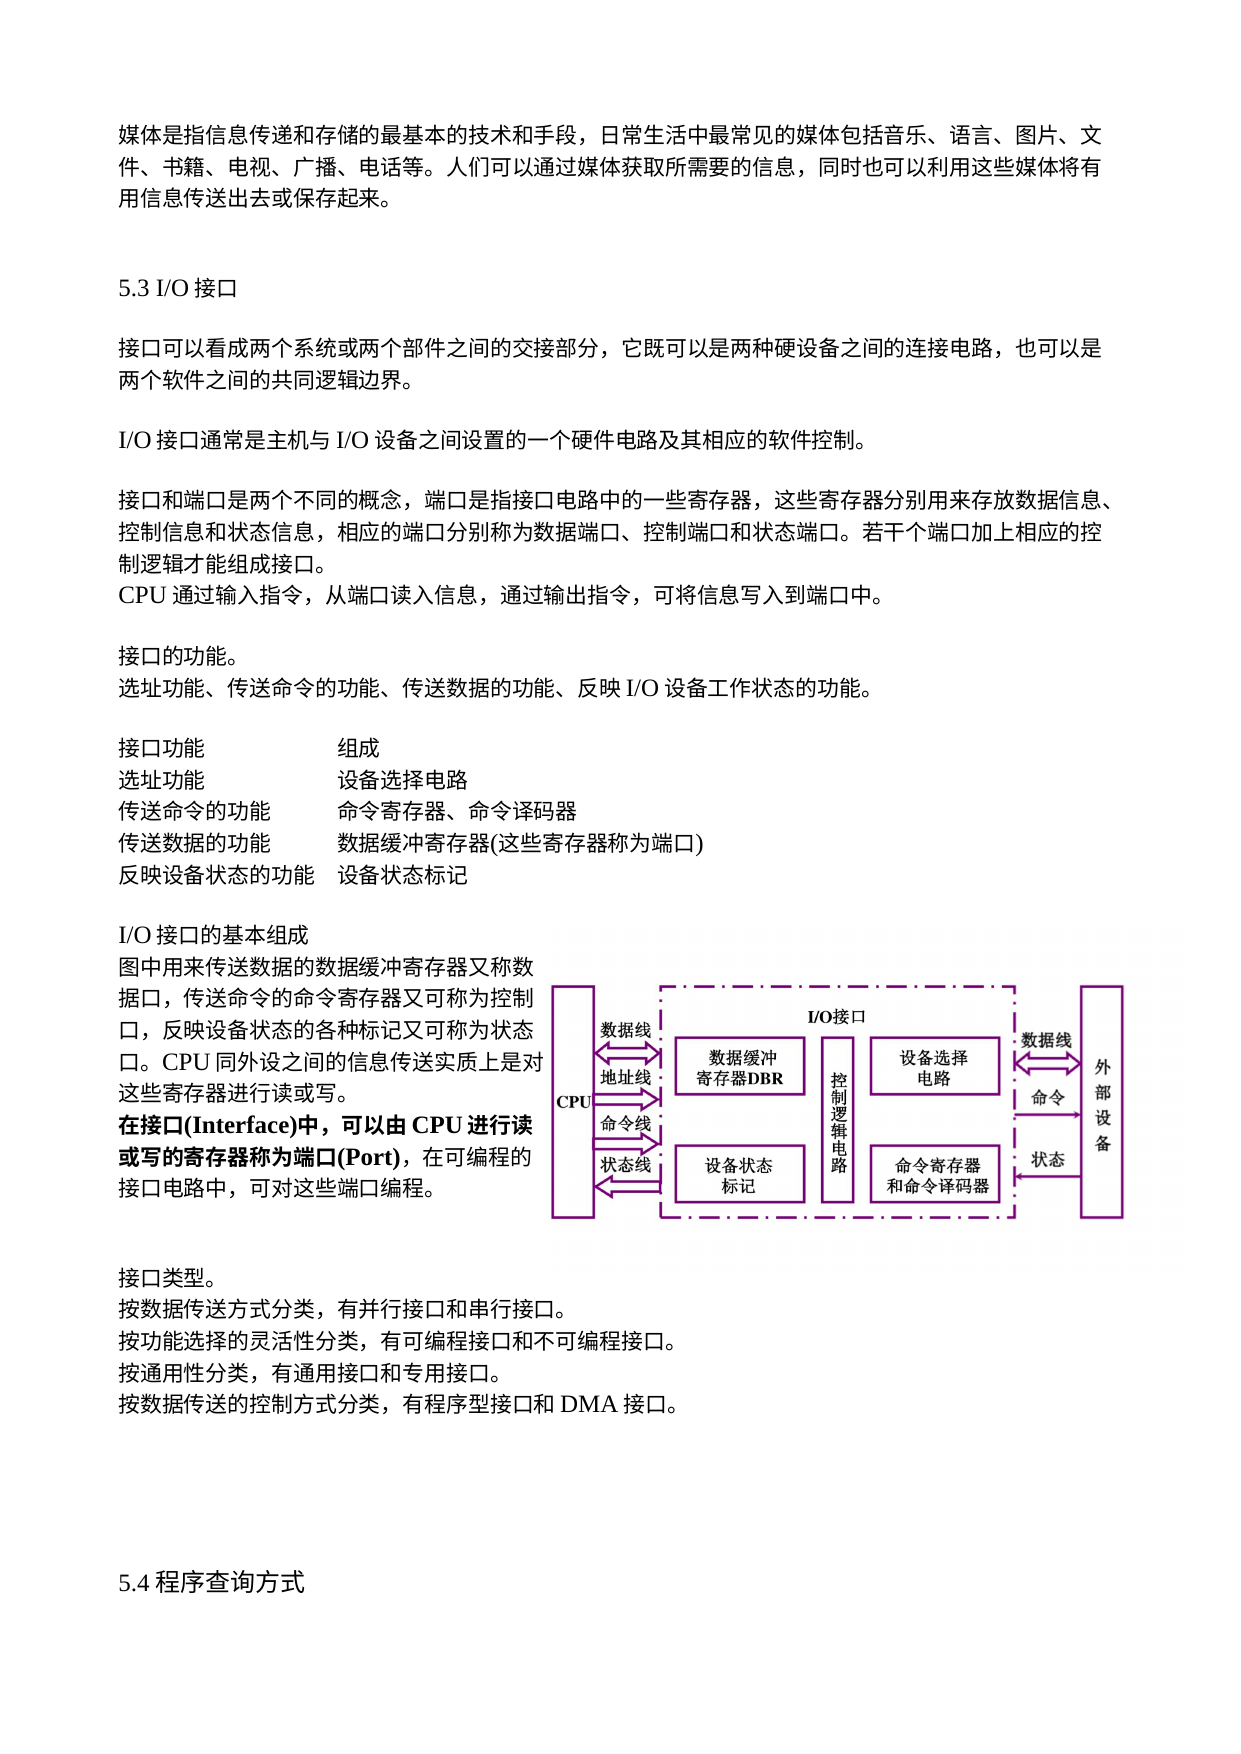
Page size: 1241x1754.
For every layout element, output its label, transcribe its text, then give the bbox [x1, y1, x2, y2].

text 5.4 程序查询方式 [118, 1563, 1122, 1599]
text 反映设备状态的功能 设备状态标记 [118, 858, 1122, 889]
text 媒体是指信息传递和存储的最基本的技术和手段，日常生活中最常见的媒体包括音乐、语言、图片、文件、书籍、电视、广播、电话等。人们可以通过媒体获取所需要的信息，同时也可以利用这些媒体将有用信息传送出去或保存起来。 [118, 118, 1122, 213]
text 选址功能 设备选择电路 [118, 763, 1122, 794]
text 接口功能 组成 [118, 731, 1122, 763]
text 选址功能、传送命令的功能、传送数据的功能、反映I/O设备工作状态的功能。 [118, 671, 1122, 702]
text I/O接口通常是主机与I/O设备之间设置的一个硬件电路及其相应的软件控制。 [118, 423, 1122, 455]
text 在接口(Interface)中，可以由CPU进行读或写的寄存器称为端口(Port)，在可编程的接口电路中，可对这些端口编程。 [118, 1108, 545, 1203]
text 接口和端口是两个不同的概念，端口是指接口电路中的一些寄存器，这些寄存器分别用来存放数据信息、控制信息和状态信息，相应的端口分别称为数据端口、控制端口和状态端口。若干个端口加上相应的控制逻辑才能组成接口。 [118, 483, 1122, 578]
text 传送数据的功能 数据缓冲寄存器(这些寄存器称为端口) [118, 826, 1122, 858]
text 按通用性分类，有通用接口和专用接口。 [118, 1356, 1122, 1387]
text I/O接口的基本组成 [118, 918, 1122, 950]
text 传送命令的功能 命令寄存器、命令译码器 [118, 794, 1122, 826]
text 接口的功能。 [118, 639, 1122, 671]
text 按数据传送的控制方式分类，有程序型接口和DMA接口。 [118, 1387, 1122, 1419]
text 按数据传送方式分类，有并行接口和串行接口。 [118, 1292, 1122, 1324]
picture [545, 927, 1184, 1276]
text 按功能选择的灵活性分类，有可编程接口和不可编程接口。 [118, 1324, 1122, 1356]
text 5.3 I/O接口 [118, 271, 1122, 302]
text 图中用来传送数据的数据缓冲寄存器又称数据口，传送命令的命令寄存器又可称为控制口，反映设备状态的各种标记又可称为状态口。CPU同外设之间的信息传送实质上是对这些寄存器进行读或写。 [118, 950, 545, 1108]
text CPU通过输入指令，从端口读入信息，通过输出指令，可将信息写入到端口中。 [118, 578, 1122, 610]
text 接口类型。 [118, 1261, 1122, 1292]
text 接口可以看成两个系统或两个部件之间的交接部分，它既可以是两种硬设备之间的连接电路，也可以是两个软件之间的共同逻辑边界。 [118, 331, 1122, 394]
